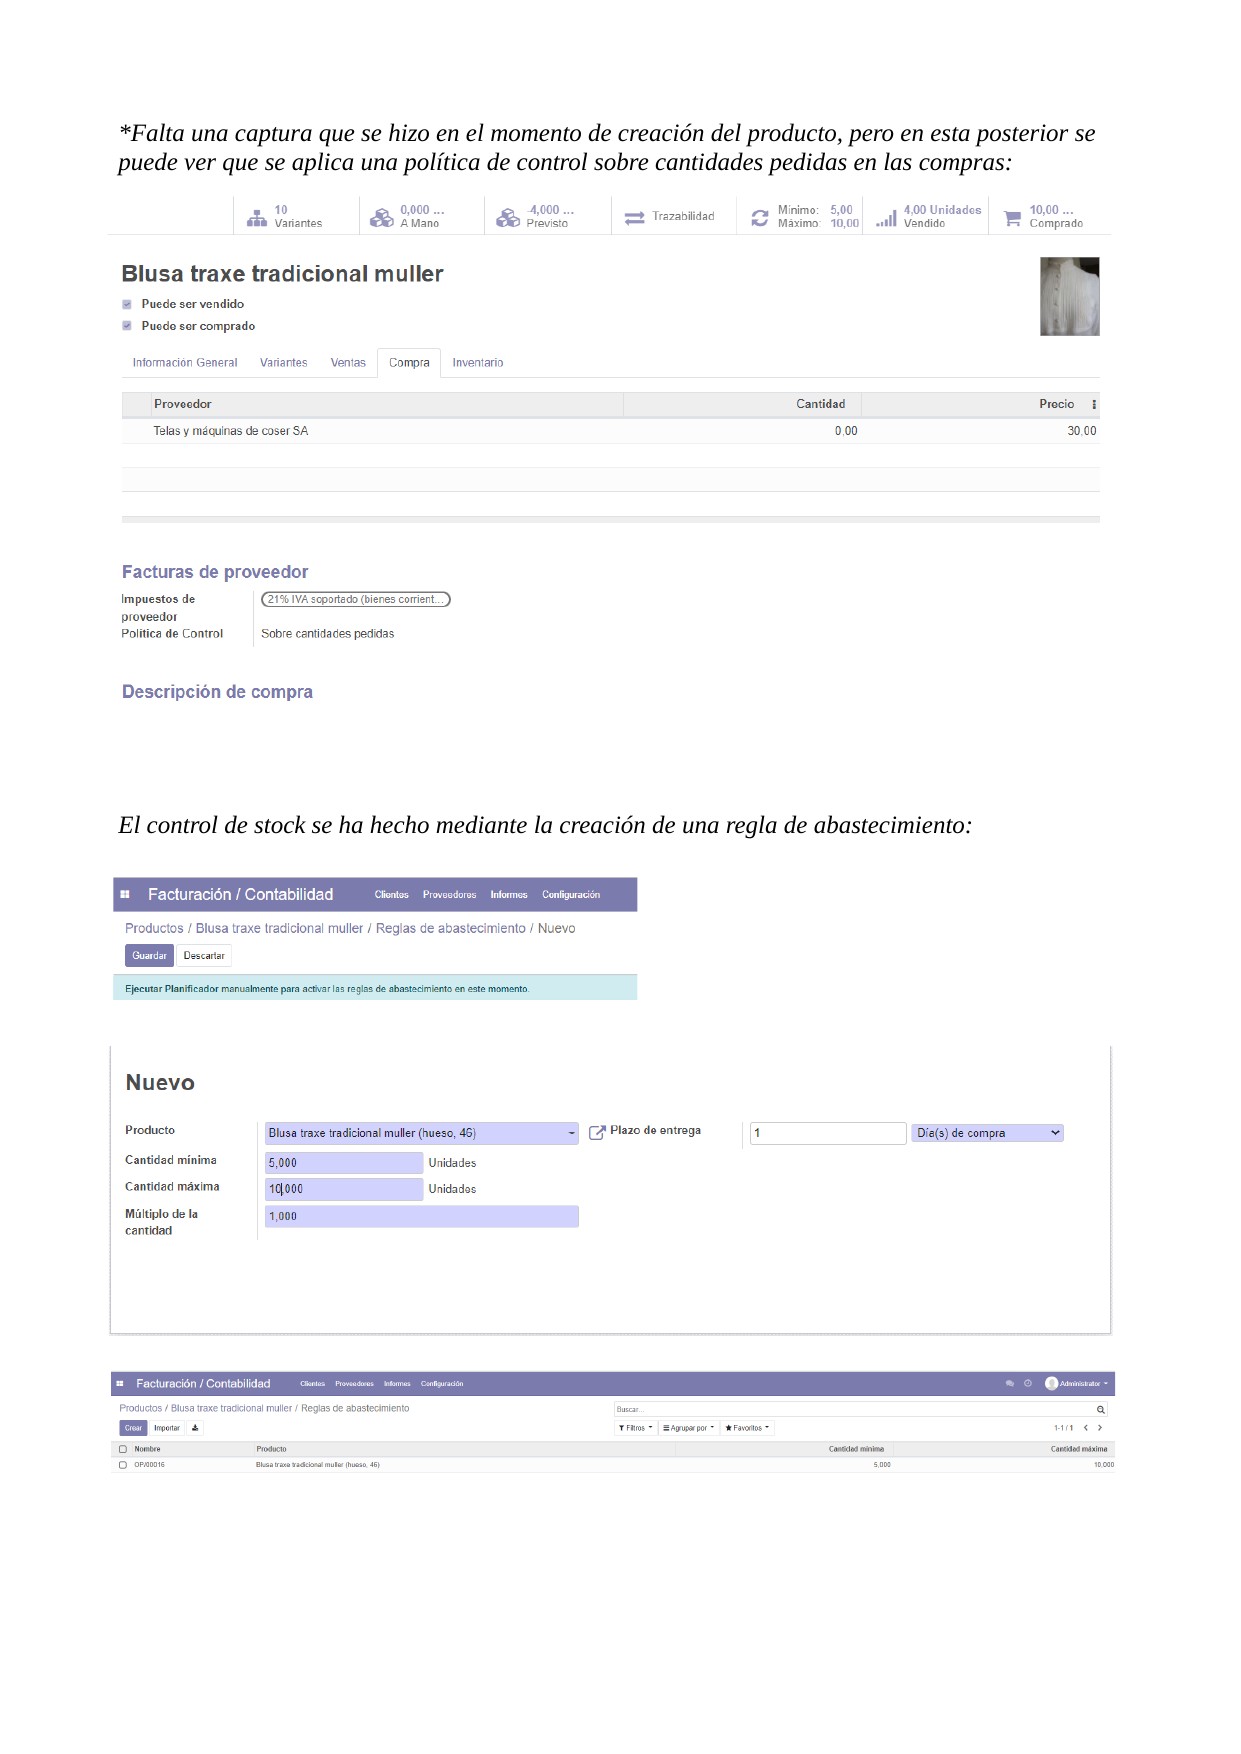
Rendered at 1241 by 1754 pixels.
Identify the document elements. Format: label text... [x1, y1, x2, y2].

text El control de stock se ha hecho mediante la creación de una regla de abastecimiento: [118, 811, 1122, 839]
picture [111, 1370, 1116, 1479]
text *Falta una captura que se hizo en el momento de creación del producto, pero en esta posterior se puede ver que se aplica una política de control sobre cantidades pedidas en las compras: [118, 118, 1122, 782]
picture [113, 877, 638, 1000]
picture [108, 1046, 1113, 1336]
picture [107, 196, 1112, 754]
